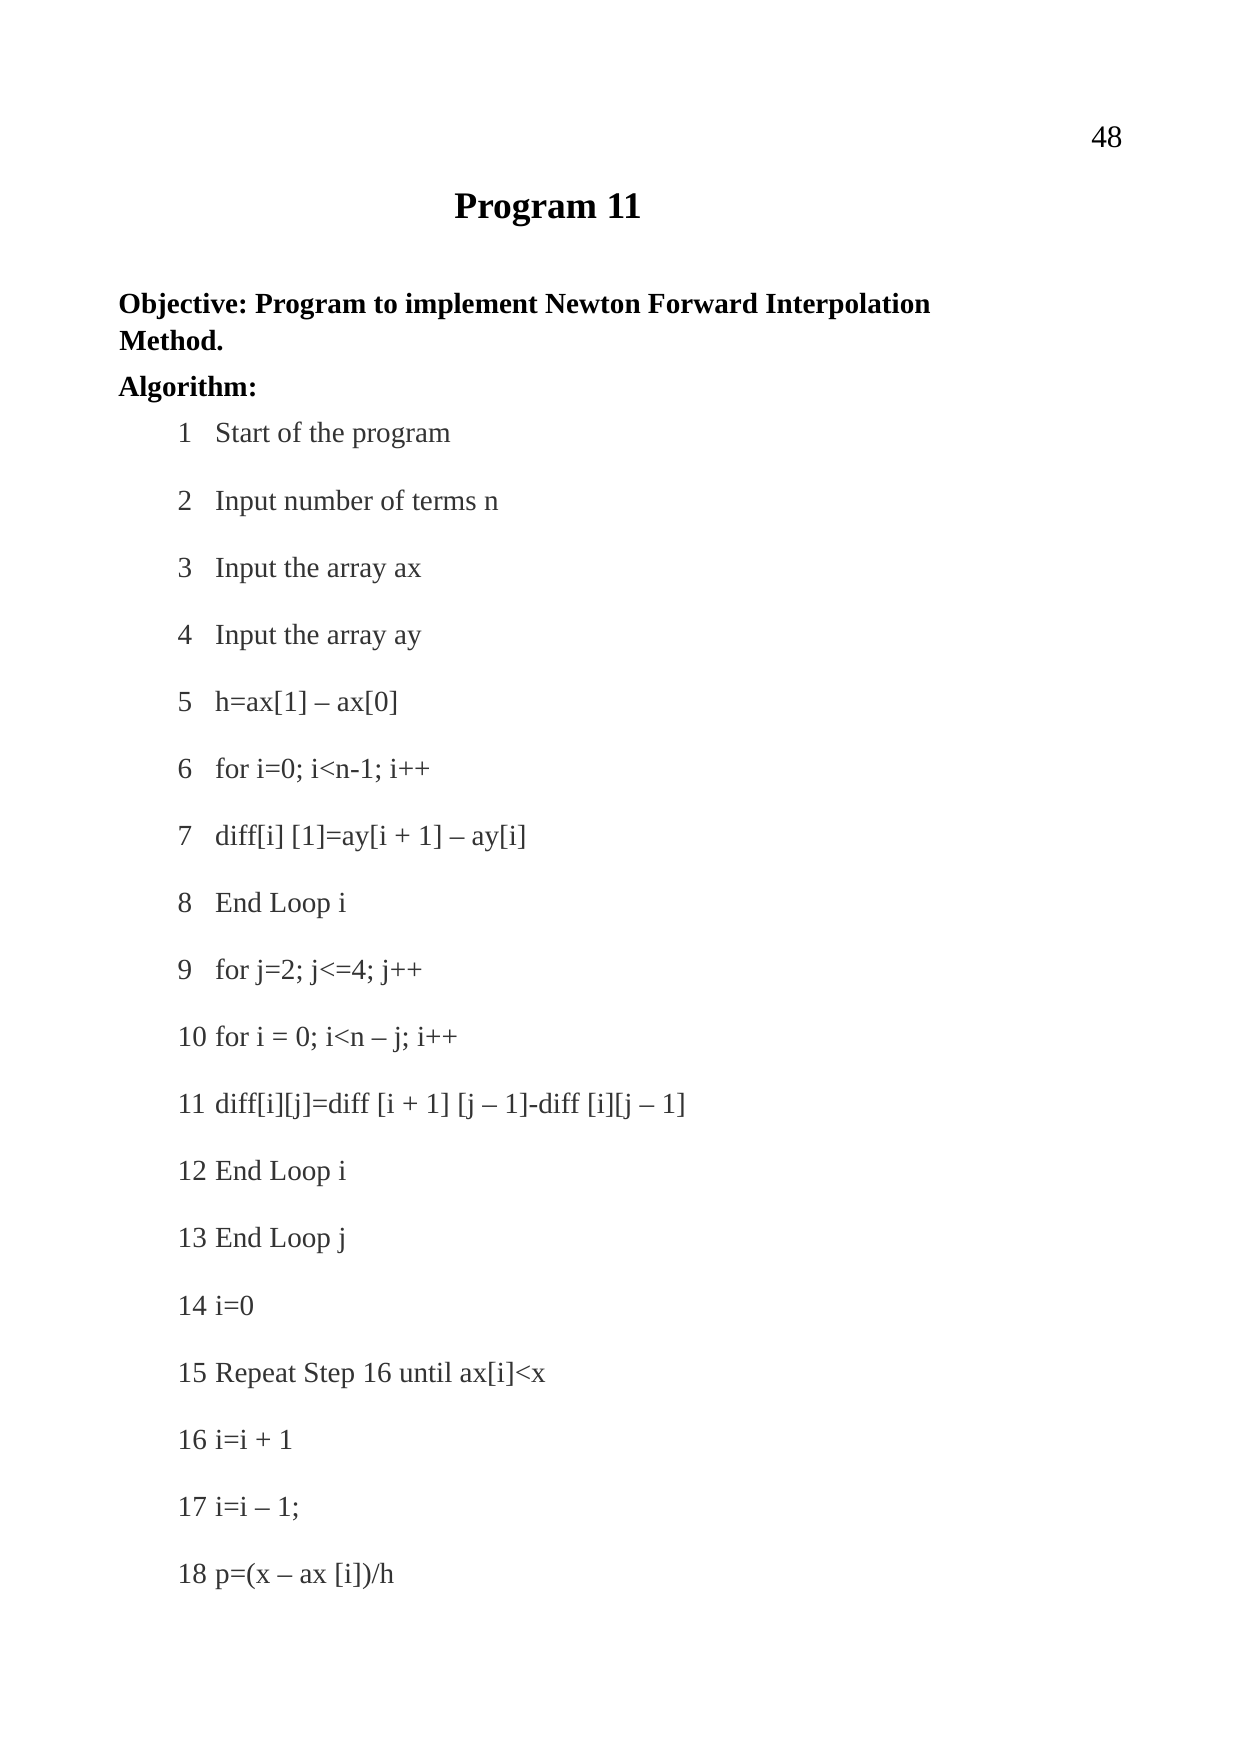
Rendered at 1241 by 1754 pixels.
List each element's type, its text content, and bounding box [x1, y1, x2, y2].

list End Loop i [177, 1153, 1122, 1187]
list for j=2; j<=4; j++ [177, 952, 1122, 986]
list for i=0; i<n-1; i++ [177, 751, 1122, 784]
text Algorithm: [118, 369, 978, 403]
list diff[i][j]=diff [i + 1] [j – 1]-diff [i][j – 1] [177, 1086, 1122, 1120]
list h=ax[1] – ax[0] [177, 684, 1122, 717]
list Input the array ay [177, 617, 1122, 650]
list Start of the program [177, 416, 1122, 449]
list i=0 [177, 1288, 1122, 1321]
list End Loop j [177, 1221, 1122, 1254]
list i=i + 1 [177, 1422, 1122, 1455]
list i=i – 1; [177, 1489, 1122, 1522]
text Objective: Program to implement Newton Forward Interpolation Method. [118, 286, 978, 357]
list Repeat Step 16 until ax[i]<x [177, 1355, 1122, 1388]
text Program 11 [118, 183, 978, 227]
list End Loop i [177, 885, 1122, 919]
list for i = 0; i<n – j; i++ [177, 1019, 1122, 1053]
list p=(x – ax [i])/h [177, 1556, 1122, 1589]
list Input the array ax [177, 550, 1122, 583]
list diff[i] [1]=ay[i + 1] – ay[i] [177, 818, 1122, 852]
list Input number of terms n [177, 483, 1122, 516]
